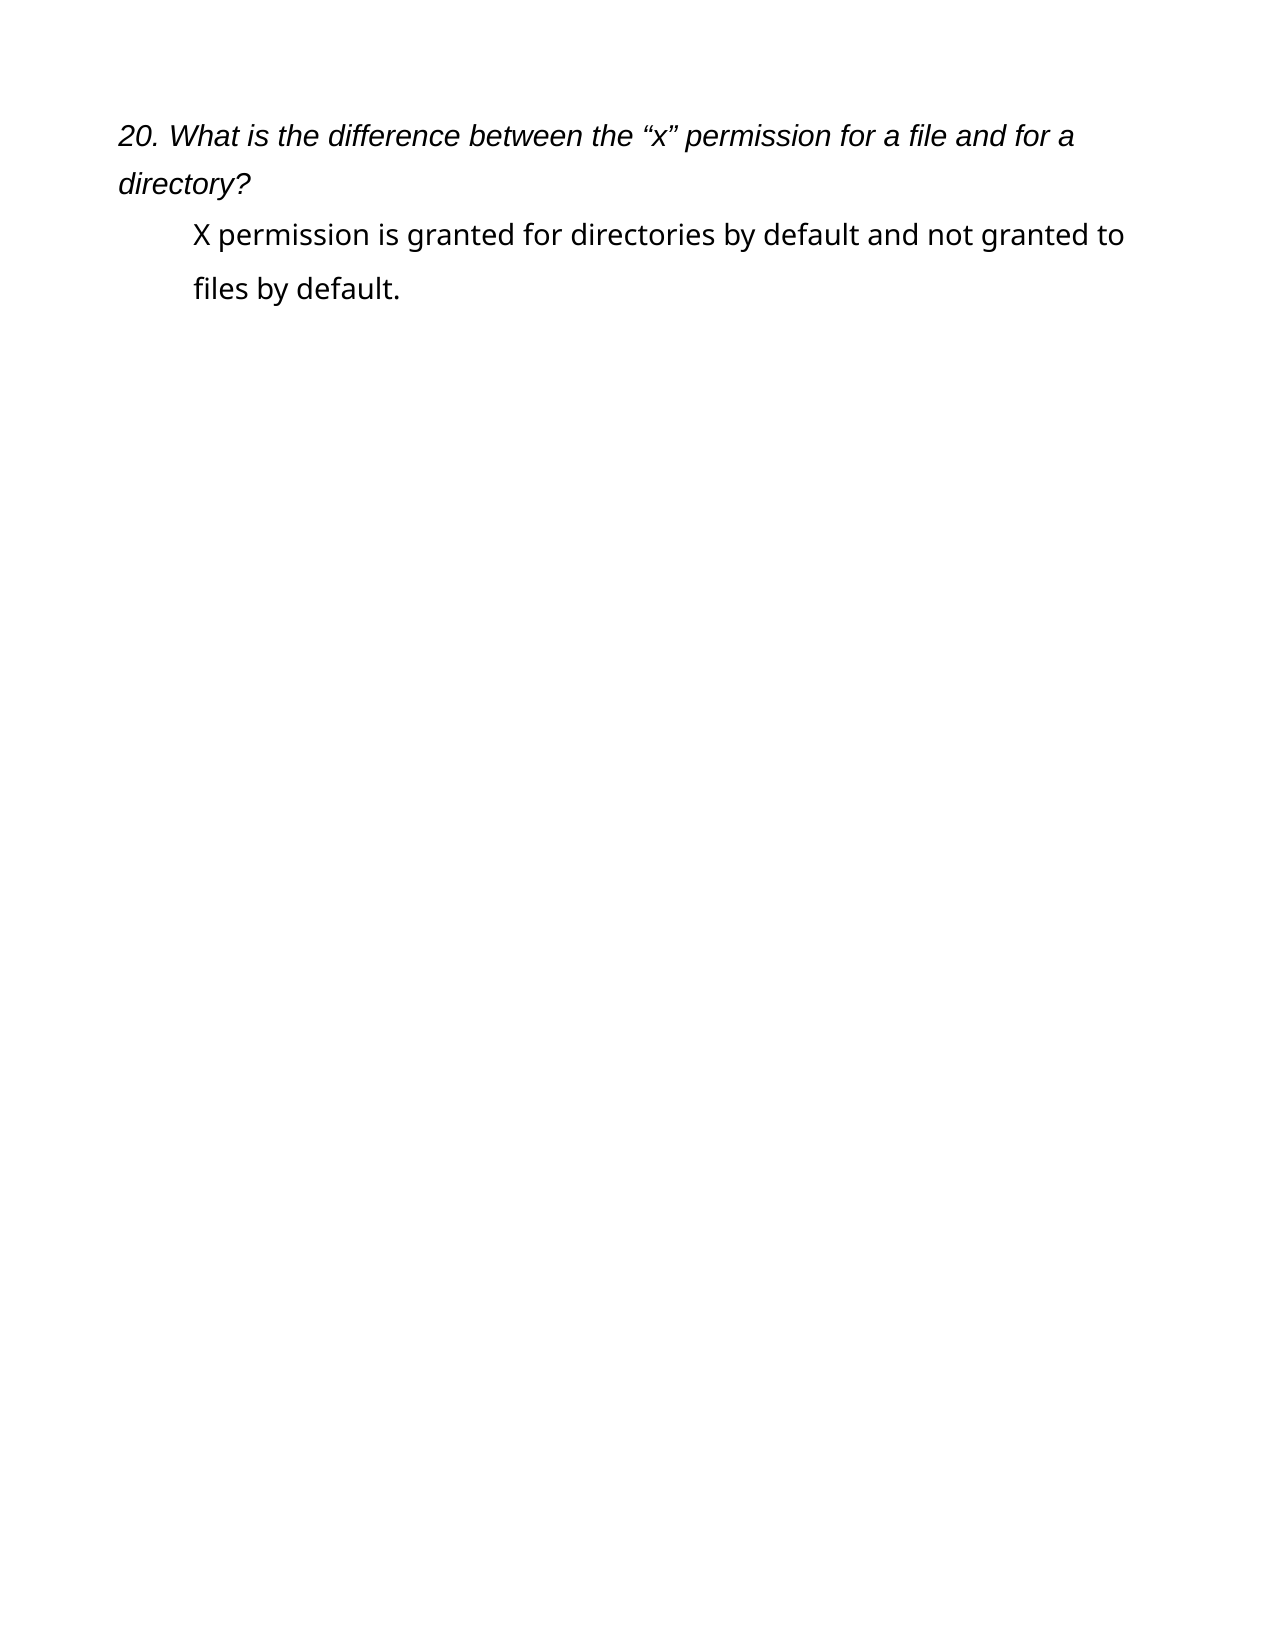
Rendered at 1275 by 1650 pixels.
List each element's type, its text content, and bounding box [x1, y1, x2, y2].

text 20. What is the difference between the “x” permission for a file and for a directory? [118, 118, 1157, 201]
text X permission is granted for directories by default and not granted to files by default. [193, 214, 1157, 308]
